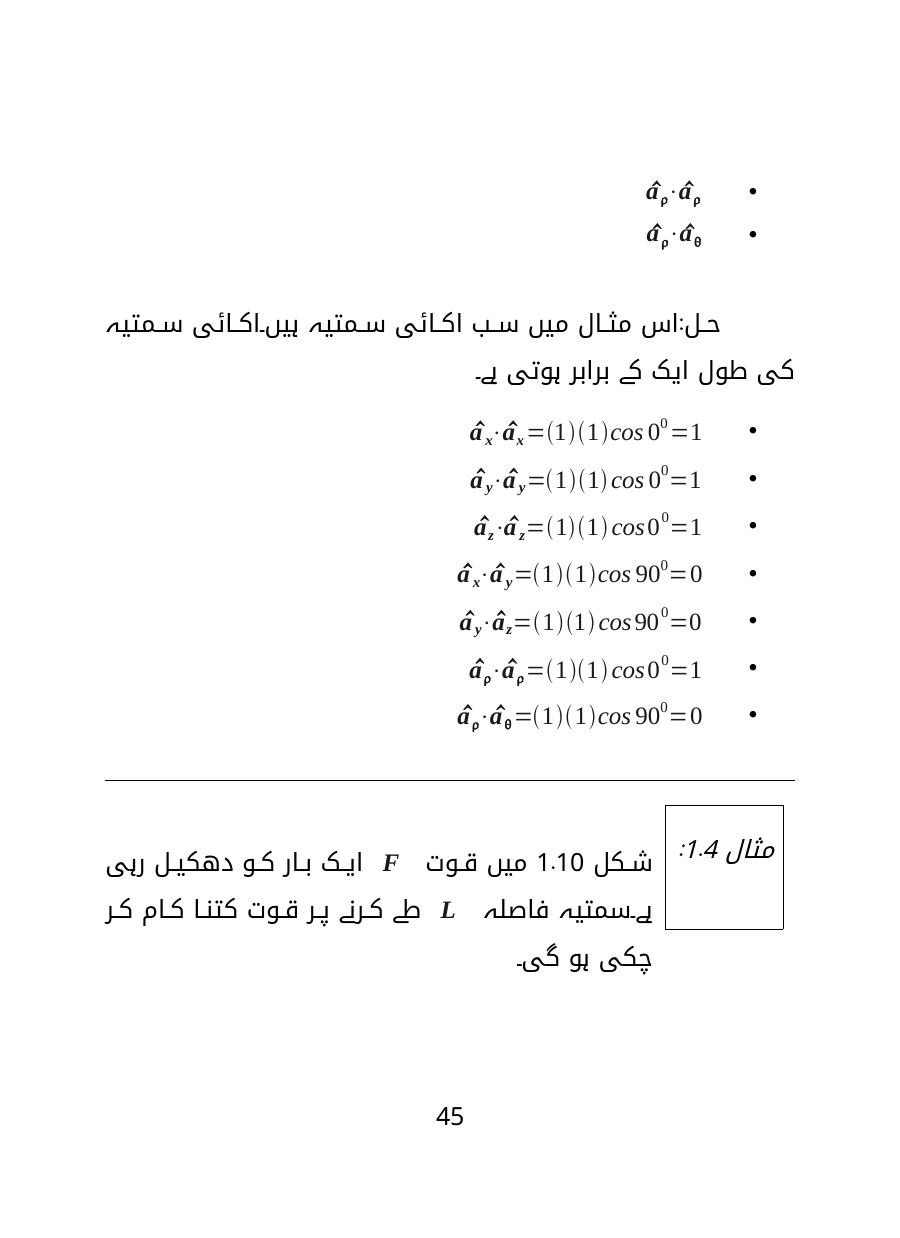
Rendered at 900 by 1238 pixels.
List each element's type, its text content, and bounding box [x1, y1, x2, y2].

text مثال 1.4: [673, 826, 774, 873]
text شکل 1.10 میں قوت ایک بار کو دھکیل رہی ہے۔سمتیہ فاصلہ طے کرنے پر قوت کتنا کام کر چکی ہو گی۔ [105, 839, 795, 981]
text حل:اس مثال میں سب اکائی سمتیہ ہیں۔اکائی سمتیہ کی طول ایک کے برابر ہوتی ہے۔ [105, 301, 795, 395]
